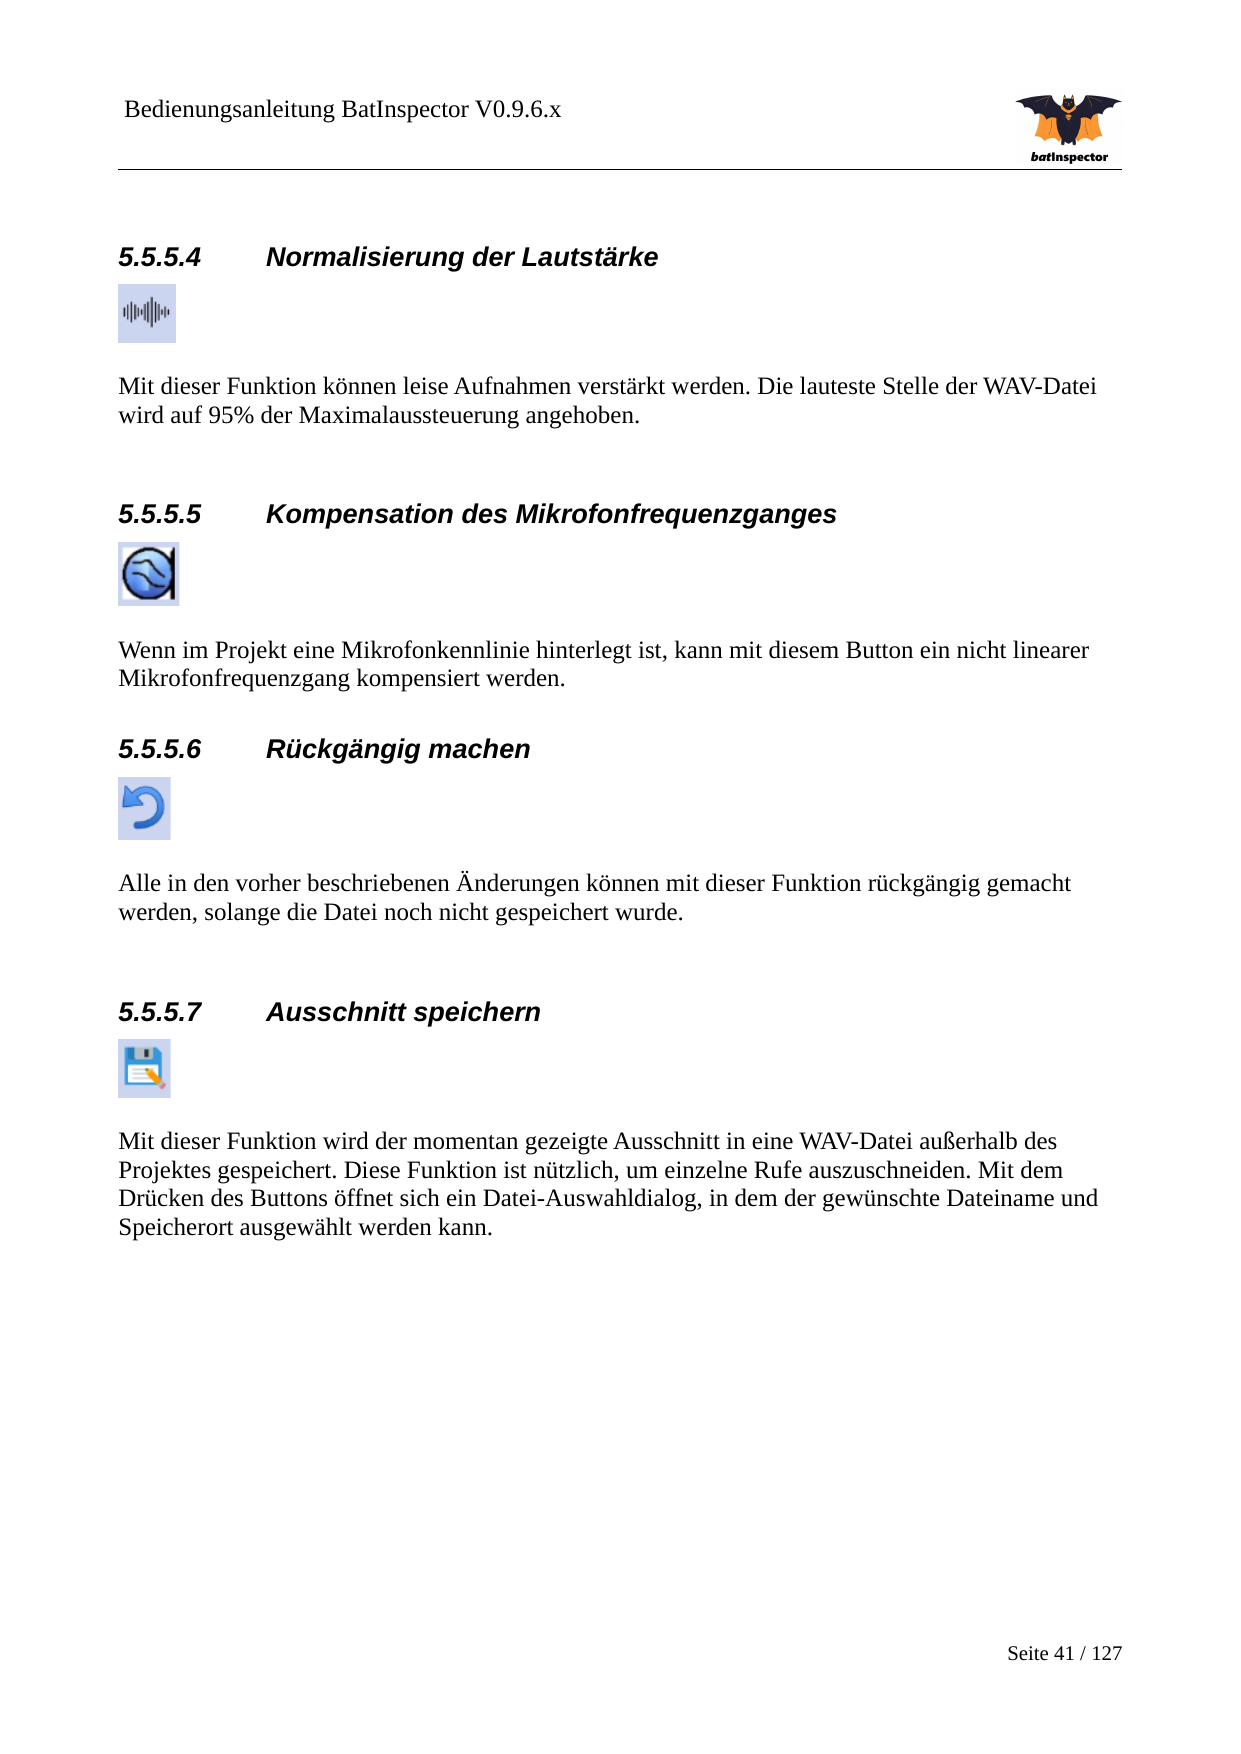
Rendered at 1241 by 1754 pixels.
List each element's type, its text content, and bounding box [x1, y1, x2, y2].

subtitle Kompensation des Mikrofonfrequenzganges [118, 498, 1122, 530]
subtitle Rückgängig machen [118, 733, 1122, 765]
text Mit dieser Funktion wird der momentan gezeigte Ausschnitt in eine WAV-Datei außerhalb des Projektes gespeichert. Diese Funktion ist nützlich, um einzelne Rufe auszuschneiden. Mit dem Drücken des Buttons öffnet sich ein Datei-Auswahldialog, in dem der gewünschte Dateiname und Speicherort ausgewählt werden kann. [118, 1126, 1122, 1241]
subtitle Normalisierung der Lautstärke [118, 241, 1122, 272]
picture [118, 284, 176, 343]
picture [118, 777, 171, 840]
text Wenn im Projekt eine Mikrofonkennlinie hinterlegt ist, kann mit diesem Button ein nicht linearer Mikrofonfrequenzgang kompensiert werden. [118, 635, 1122, 692]
picture [118, 1039, 171, 1098]
picture [118, 542, 180, 606]
text Alle in den vorher beschriebenen Änderungen können mit dieser Funktion rückgängig gemacht werden, solange die Datei noch nicht gespeichert wurde. [118, 868, 1122, 926]
subtitle Ausschnitt speichern [118, 996, 1122, 1027]
text Mit dieser Funktion können leise Aufnahmen verstärkt werden. Die lauteste Stelle der WAV-Datei wird auf 95% der Maximalaussteuerung angehoben. [118, 371, 1122, 428]
picture [1015, 88, 1125, 165]
